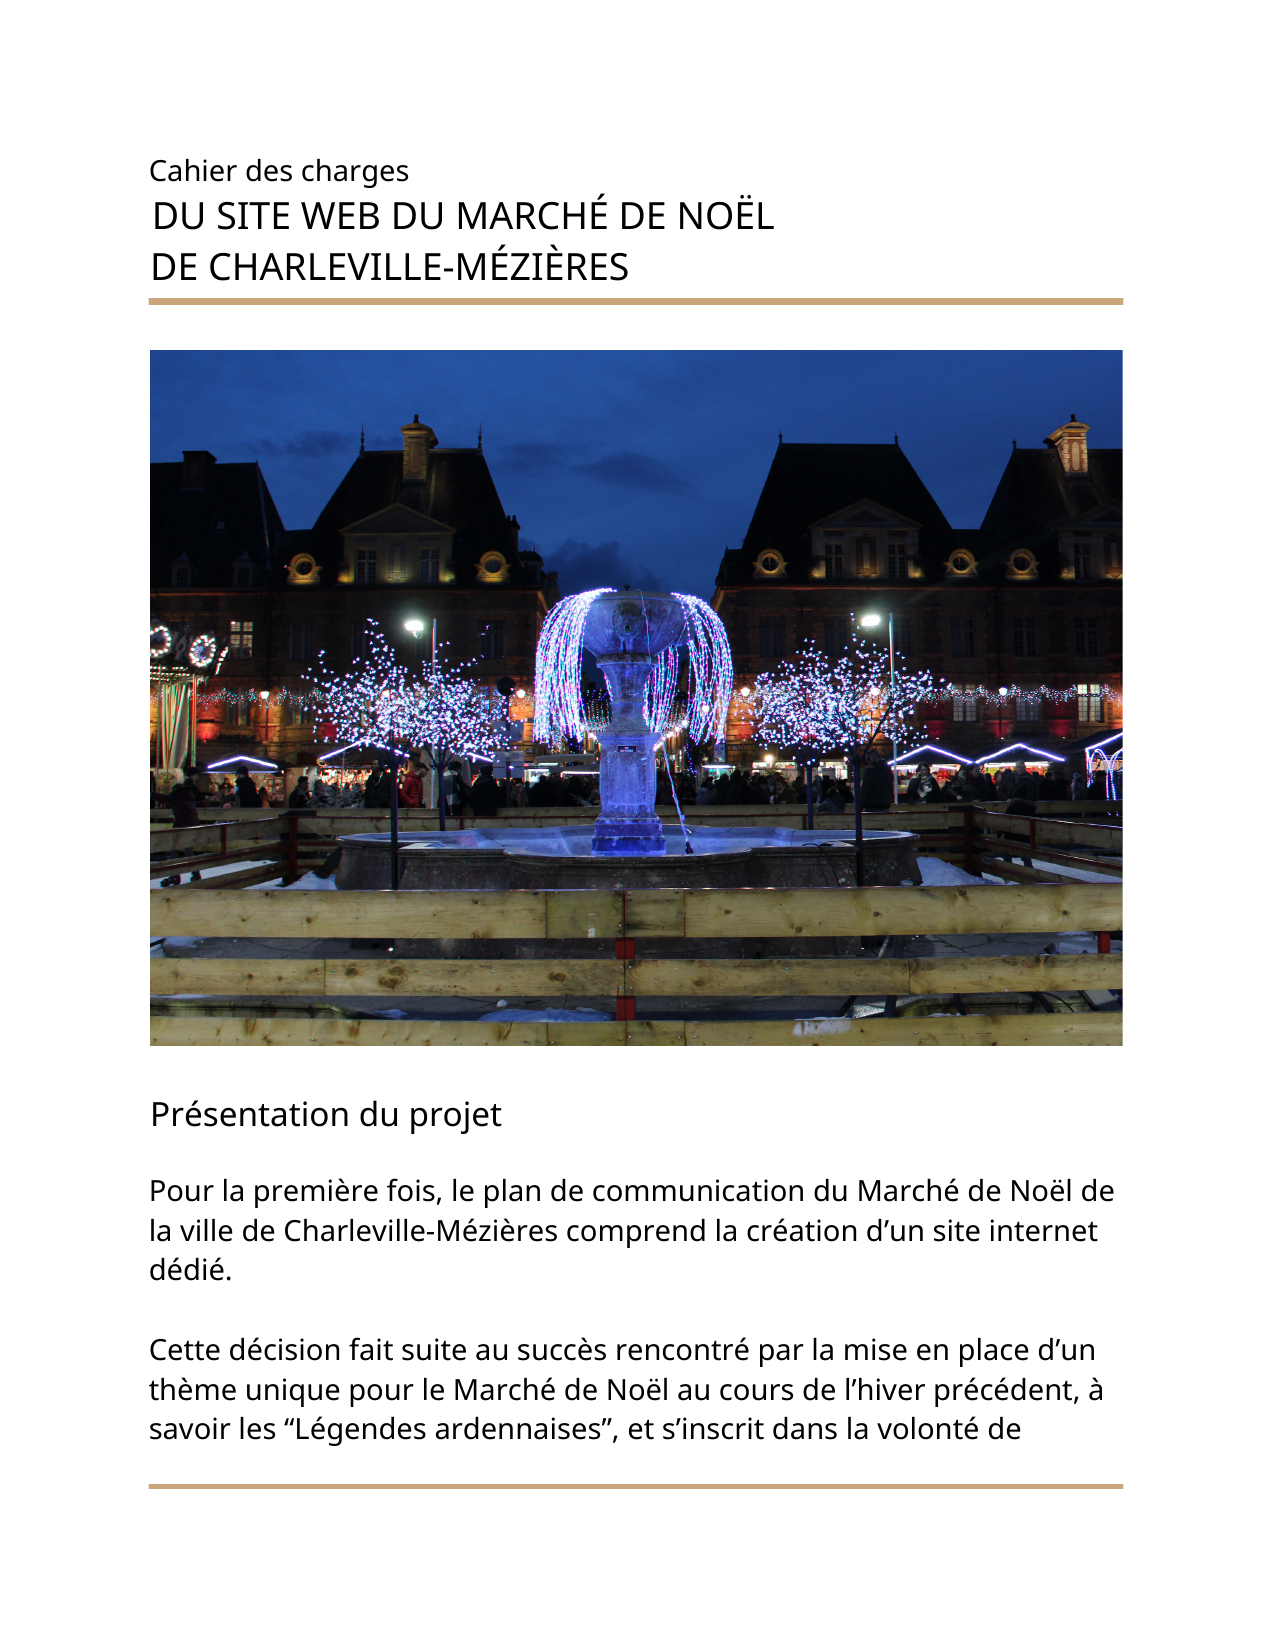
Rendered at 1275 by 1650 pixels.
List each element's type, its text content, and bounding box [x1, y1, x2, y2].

text Cahier des charges [148, 150, 1125, 190]
subtitle DE CHARLEVILLE-MÉZIÈRES [150, 241, 1125, 292]
picture [148, 1484, 1124, 1489]
picture [148, 298, 1124, 305]
text Pour la première fois, le plan de communication du Marché de Noël de la ville de Charleville-Mézières comprend la création d’un site internet dédié. [148, 1170, 1125, 1289]
subtitle Présentation du projet [150, 1091, 1125, 1136]
picture [150, 350, 1123, 1046]
text Cette décision fait suite au succès rencontré par la mise en place d’un thème unique pour le Marché de Noël au cours de l’hiver précédent, à savoir les “Légendes ardennaises”, et s’inscrit dans la volonté de [148, 1329, 1125, 1448]
title DU SITE WEB DU MARCHÉ DE NOËL [150, 190, 1125, 241]
